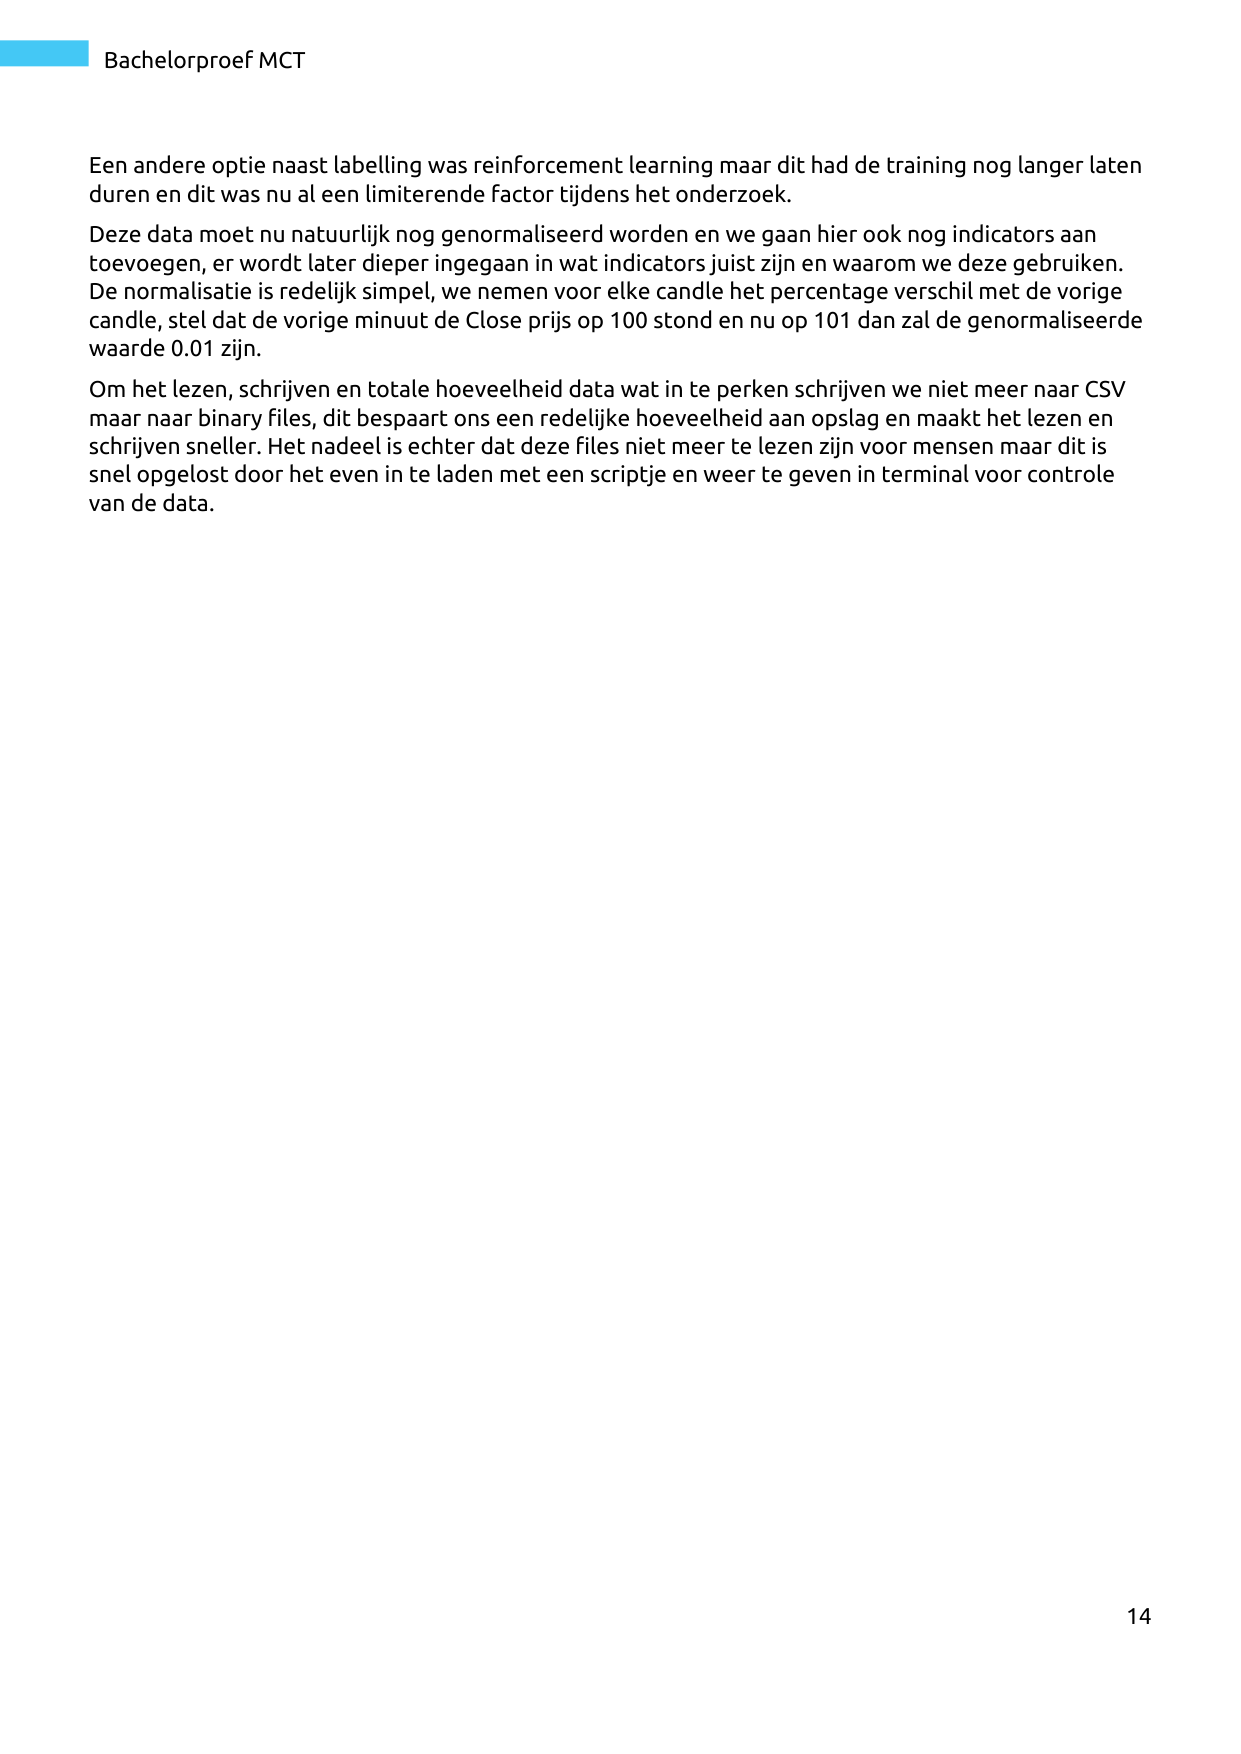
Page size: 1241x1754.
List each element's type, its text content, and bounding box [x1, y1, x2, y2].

text Deze data moet nu natuurlijk nog genormaliseerd worden en we gaan hier ook nog indicators aan toevoegen, er wordt later dieper ingegaan in wat indicators juist zijn en waarom we deze gebruiken. De normalisatie is redelijk simpel, we nemen voor elke candle het percentage verschil met de vorige candle, stel dat de vorige minuut de Close prijs op 100 stond en nu op 101 dan zal de genormaliseerde waarde 0.01 zijn. [89, 221, 1152, 361]
text Een andere optie naast labelling was reinforcement learning maar dit had de training nog langer laten duren en dit was nu al een limiterende factor tijdens het onderzoek. [89, 152, 1152, 206]
text Om het lezen, schrijven en totale hoeveelheid data wat in te perken schrijven we niet meer naar CSV maar naar binary files, dit bespaart ons een redelijke hoeveelheid aan opslag en maakt het lezen en schrijven sneller. Het nadeel is echter dat deze files niet meer te lezen zijn voor mensen maar dit is snel opgelost door het even in te laden met een scriptje en weer te geven in terminal voor controle van de data. [89, 376, 1152, 516]
